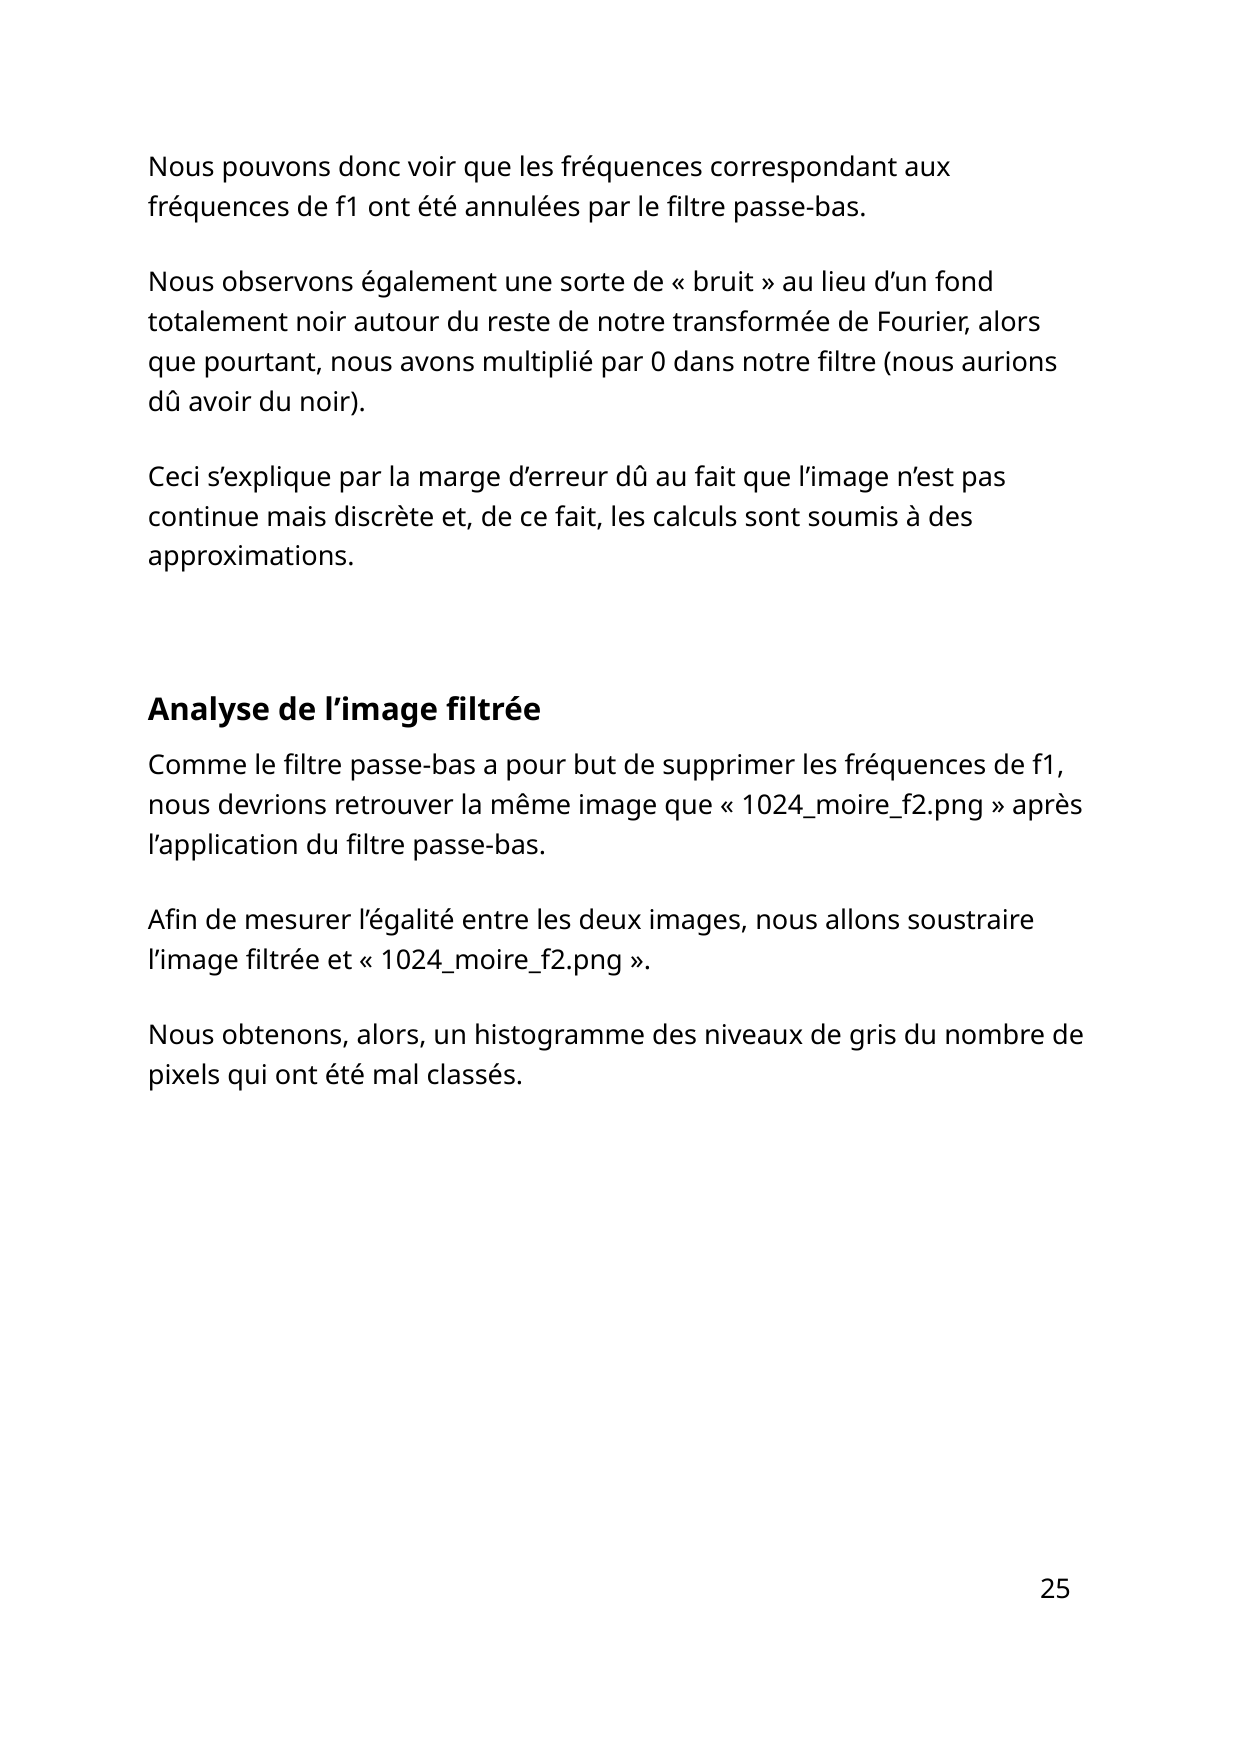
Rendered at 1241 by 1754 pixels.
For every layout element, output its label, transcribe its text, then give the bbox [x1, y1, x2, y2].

text Comme le filtre passe-bas a pour but de supprimer les fréquences de f1, nous devrions retrouver la même image que « 1024_moire_f2.png » après l’application du filtre passe-bas. [148, 746, 1093, 862]
text Nous pouvons donc voir que les fréquences correspondant aux fréquences de f1 ont été annulées par le filtre passe-bas. [148, 148, 1093, 224]
text Nous observons également une sorte de « bruit » au lieu d’un fond totalement noir autour du reste de notre transformée de Fourier, alors que pourtant, nous avons multiplié par 0 dans notre filtre (nous aurions dû avoir du noir). [148, 263, 1093, 419]
text Analyse de l’image filtrée [148, 687, 1093, 730]
text Nous obtenons, alors, un histogramme des niveaux de gris du nombre de pixels qui ont été mal classés. [148, 1015, 1093, 1092]
text Ceci s’explique par la marge d’erreur dû au fait que l’image n’est pas continue mais discrète et, de ce fait, les calculs sont soumis à des approximations. [148, 457, 1093, 574]
text Afin de mesurer l’égalité entre les deux images, nous allons soustraire l’image filtrée et « 1024_moire_f2.png ». [148, 900, 1093, 977]
